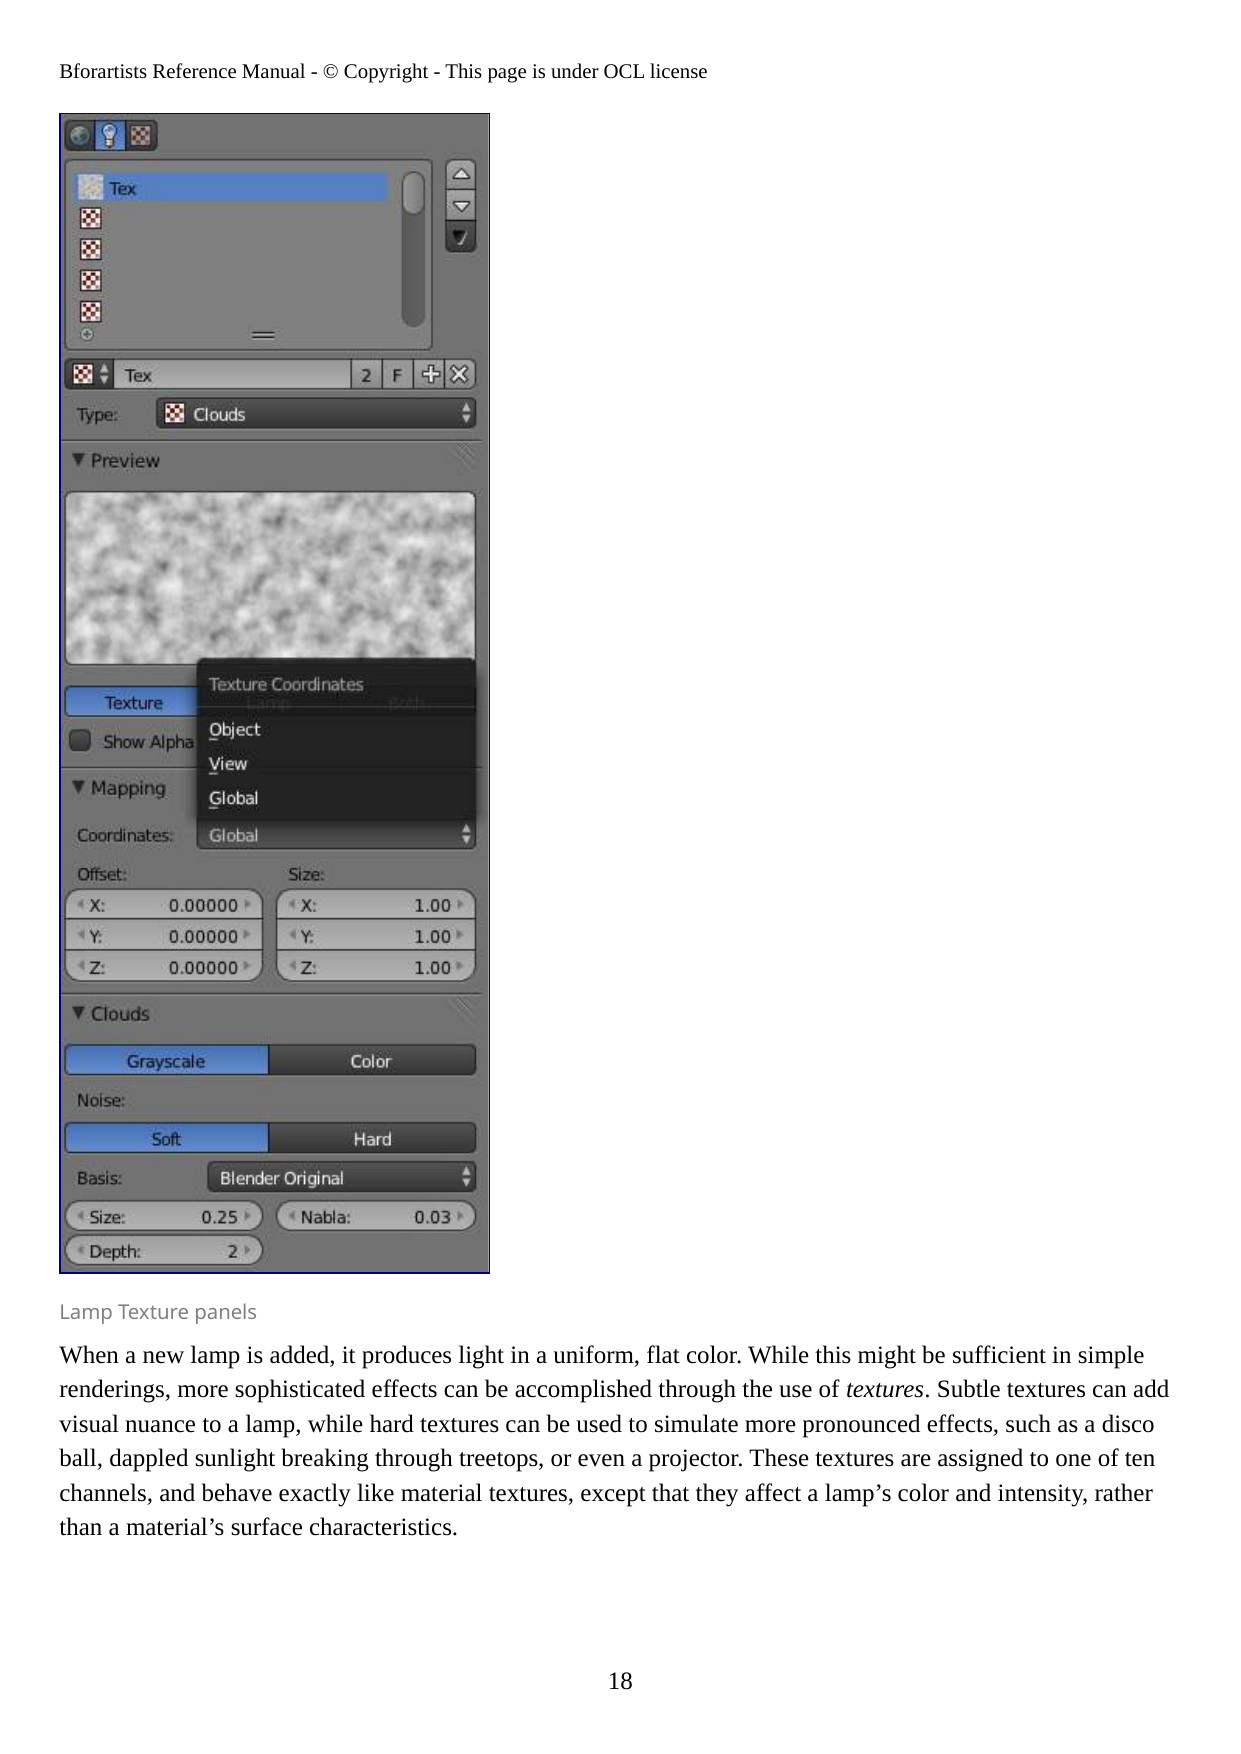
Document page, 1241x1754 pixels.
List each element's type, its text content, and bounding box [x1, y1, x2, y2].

text When a new lamp is added, it produces light in a uniform, flat color. While this might be sufficient in simple renderings, more sophisticated effects can be accomplished through the use of textures. Subtle textures can add visual nuance to a lamp, while hard textures can be used to simulate more pronounced effects, such as a disco ball, dappled sunlight breaking through treetops, or even a projector. These textures are assigned to one of ten channels, and behave exactly like material textures, except that they affect a lamp’s color and intensity, rather than a material’s surface characteristics. [59, 1340, 1181, 1541]
picture [61, 114, 489, 1272]
text Lamp Texture panels [59, 1294, 1181, 1325]
